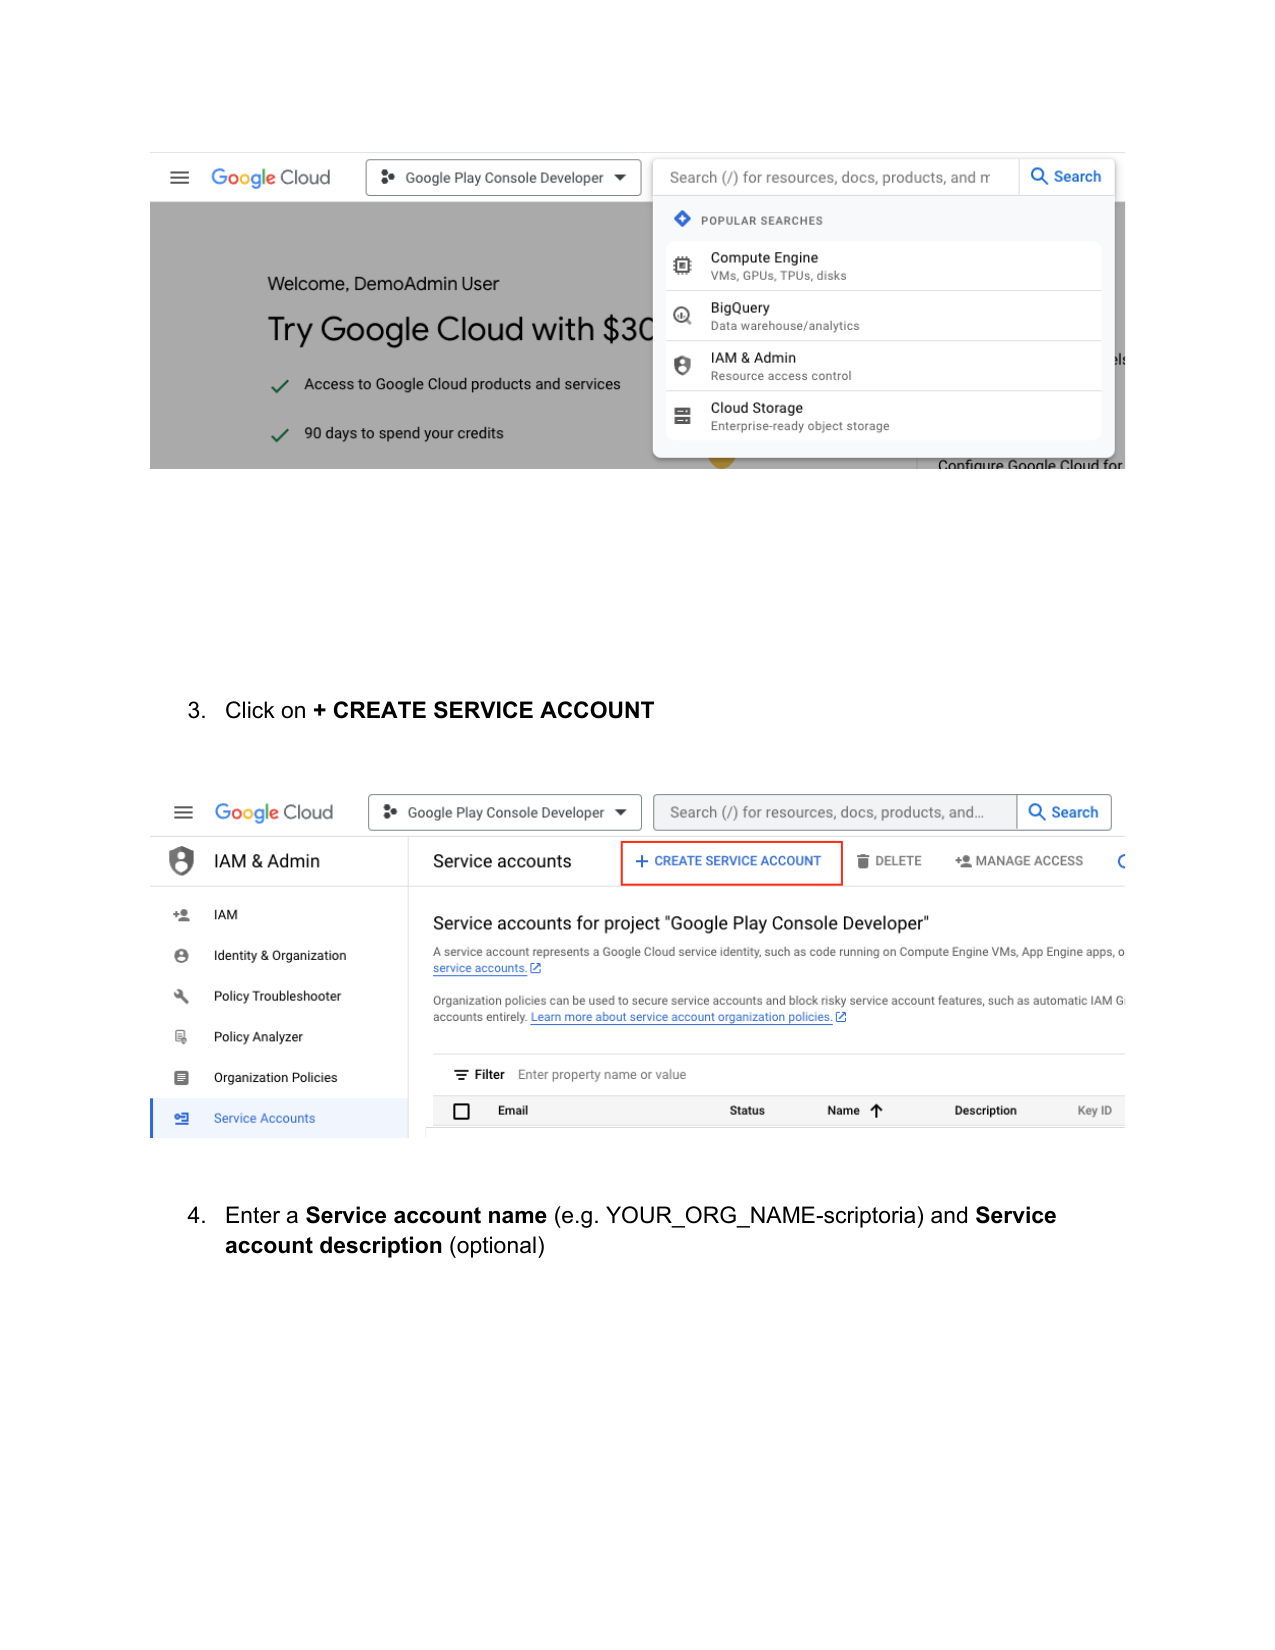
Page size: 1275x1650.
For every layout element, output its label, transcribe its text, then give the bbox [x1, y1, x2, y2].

picture [150, 150, 1125, 469]
list Enter a Service account name (e.g. YOUR_ORG_NAME-scriptoria) and Service account description (optional) [187, 1202, 1125, 1289]
picture [150, 788, 1125, 1138]
list Click on + CREATE SERVICE ACCOUNT [187, 697, 1125, 724]
